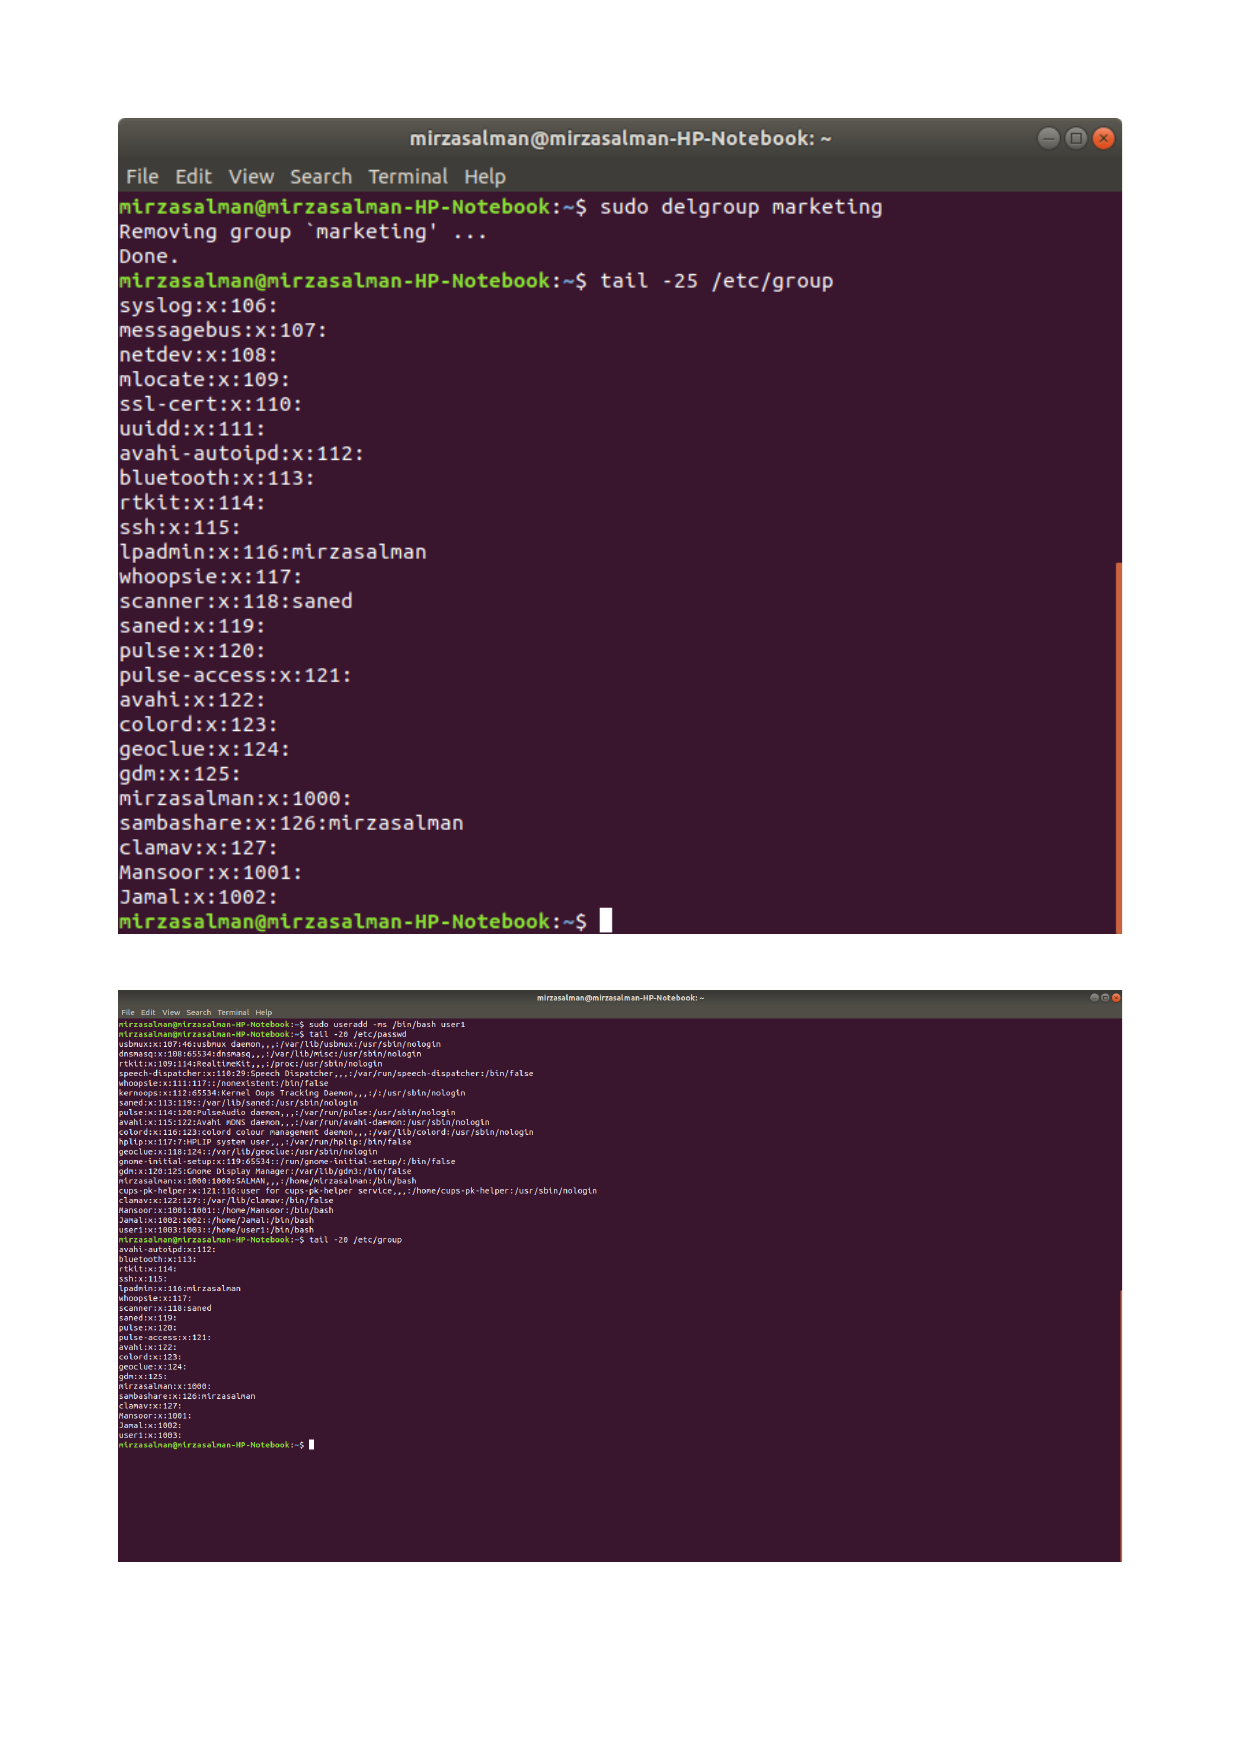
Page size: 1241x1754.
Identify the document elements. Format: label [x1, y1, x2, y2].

picture [118, 118, 1123, 934]
picture [118, 990, 1123, 1562]
